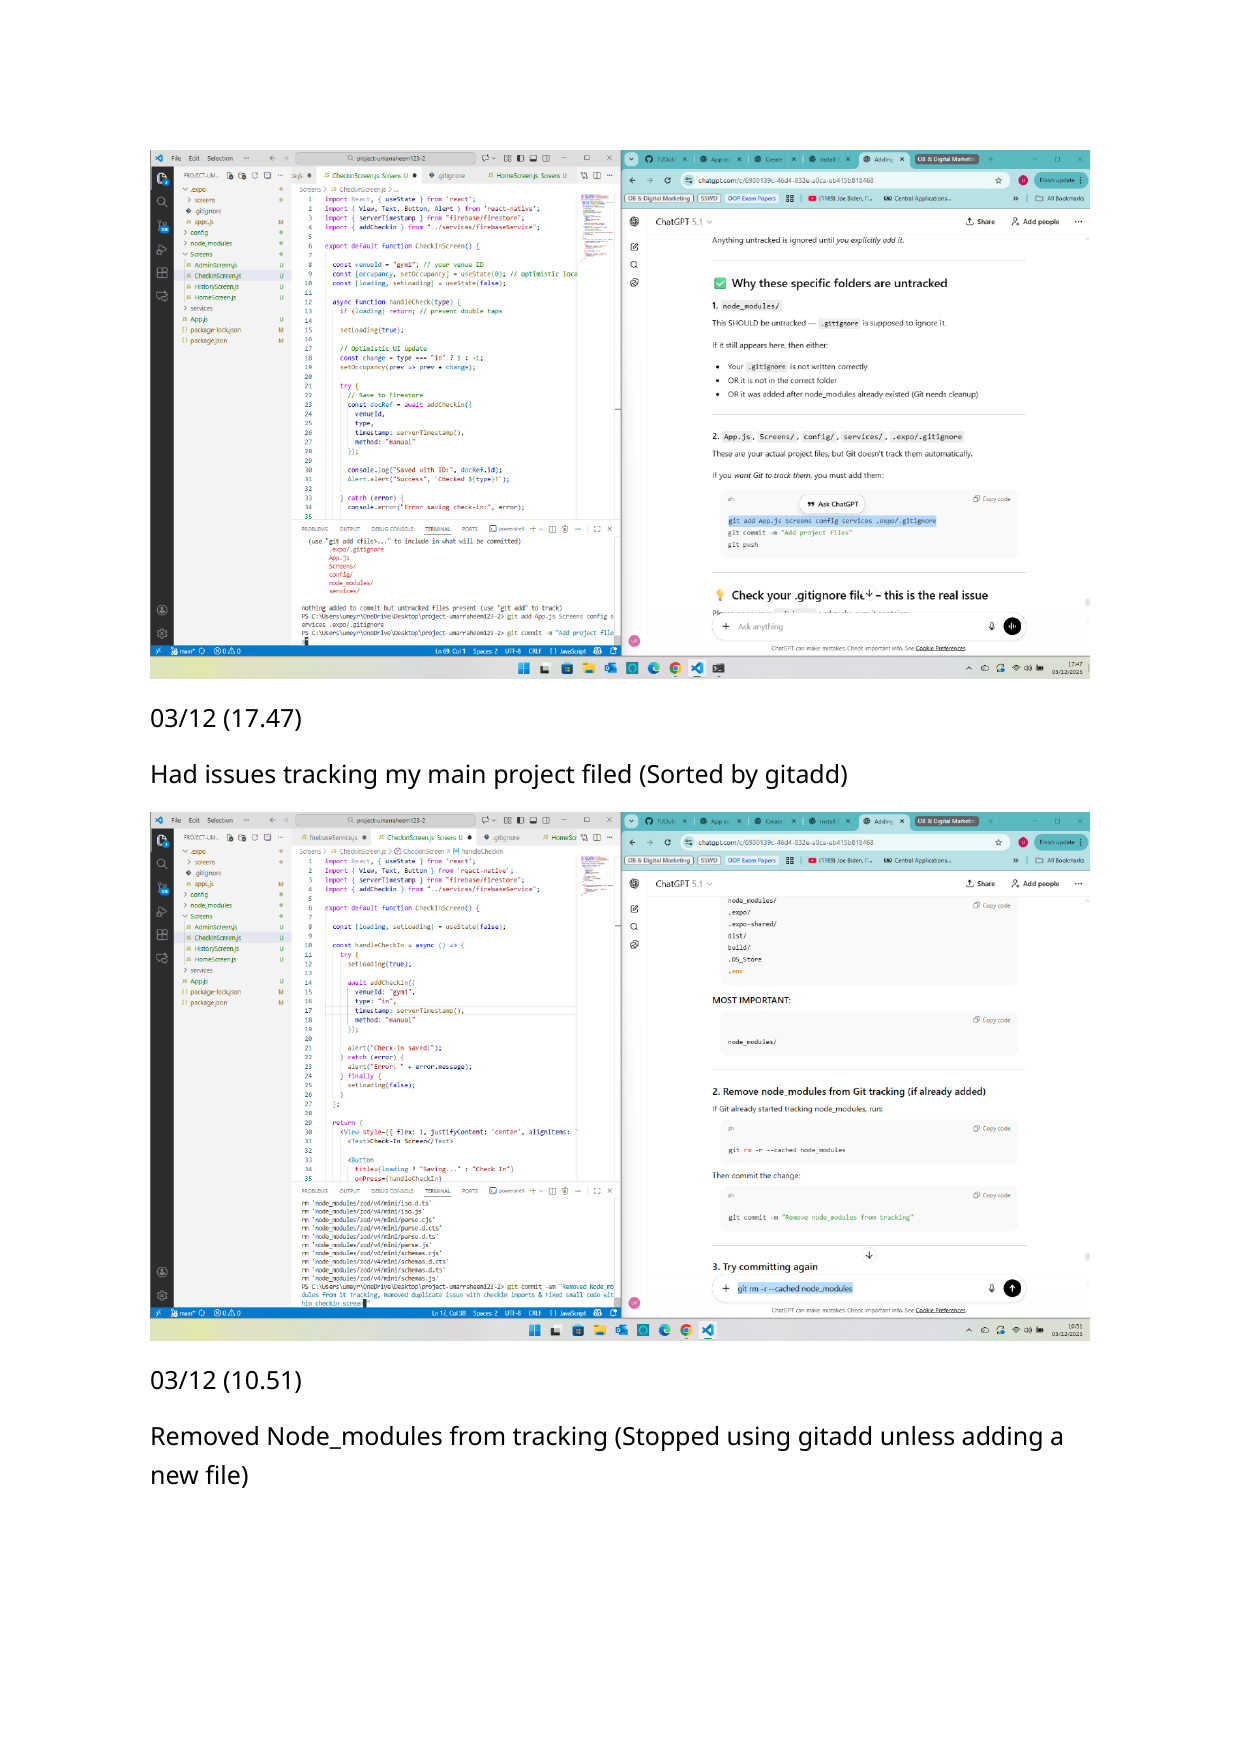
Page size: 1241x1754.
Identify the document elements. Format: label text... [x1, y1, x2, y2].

text Removed Node_modules from tracking (Stopped using gitadd unless adding a new file) [150, 1418, 1090, 1492]
text 03/12 (17.47) [150, 700, 1090, 734]
text 03/12 (10.51) [150, 1362, 1090, 1397]
text Had issues tracking my main project filed (Sorted by gitadd) [150, 756, 1090, 790]
